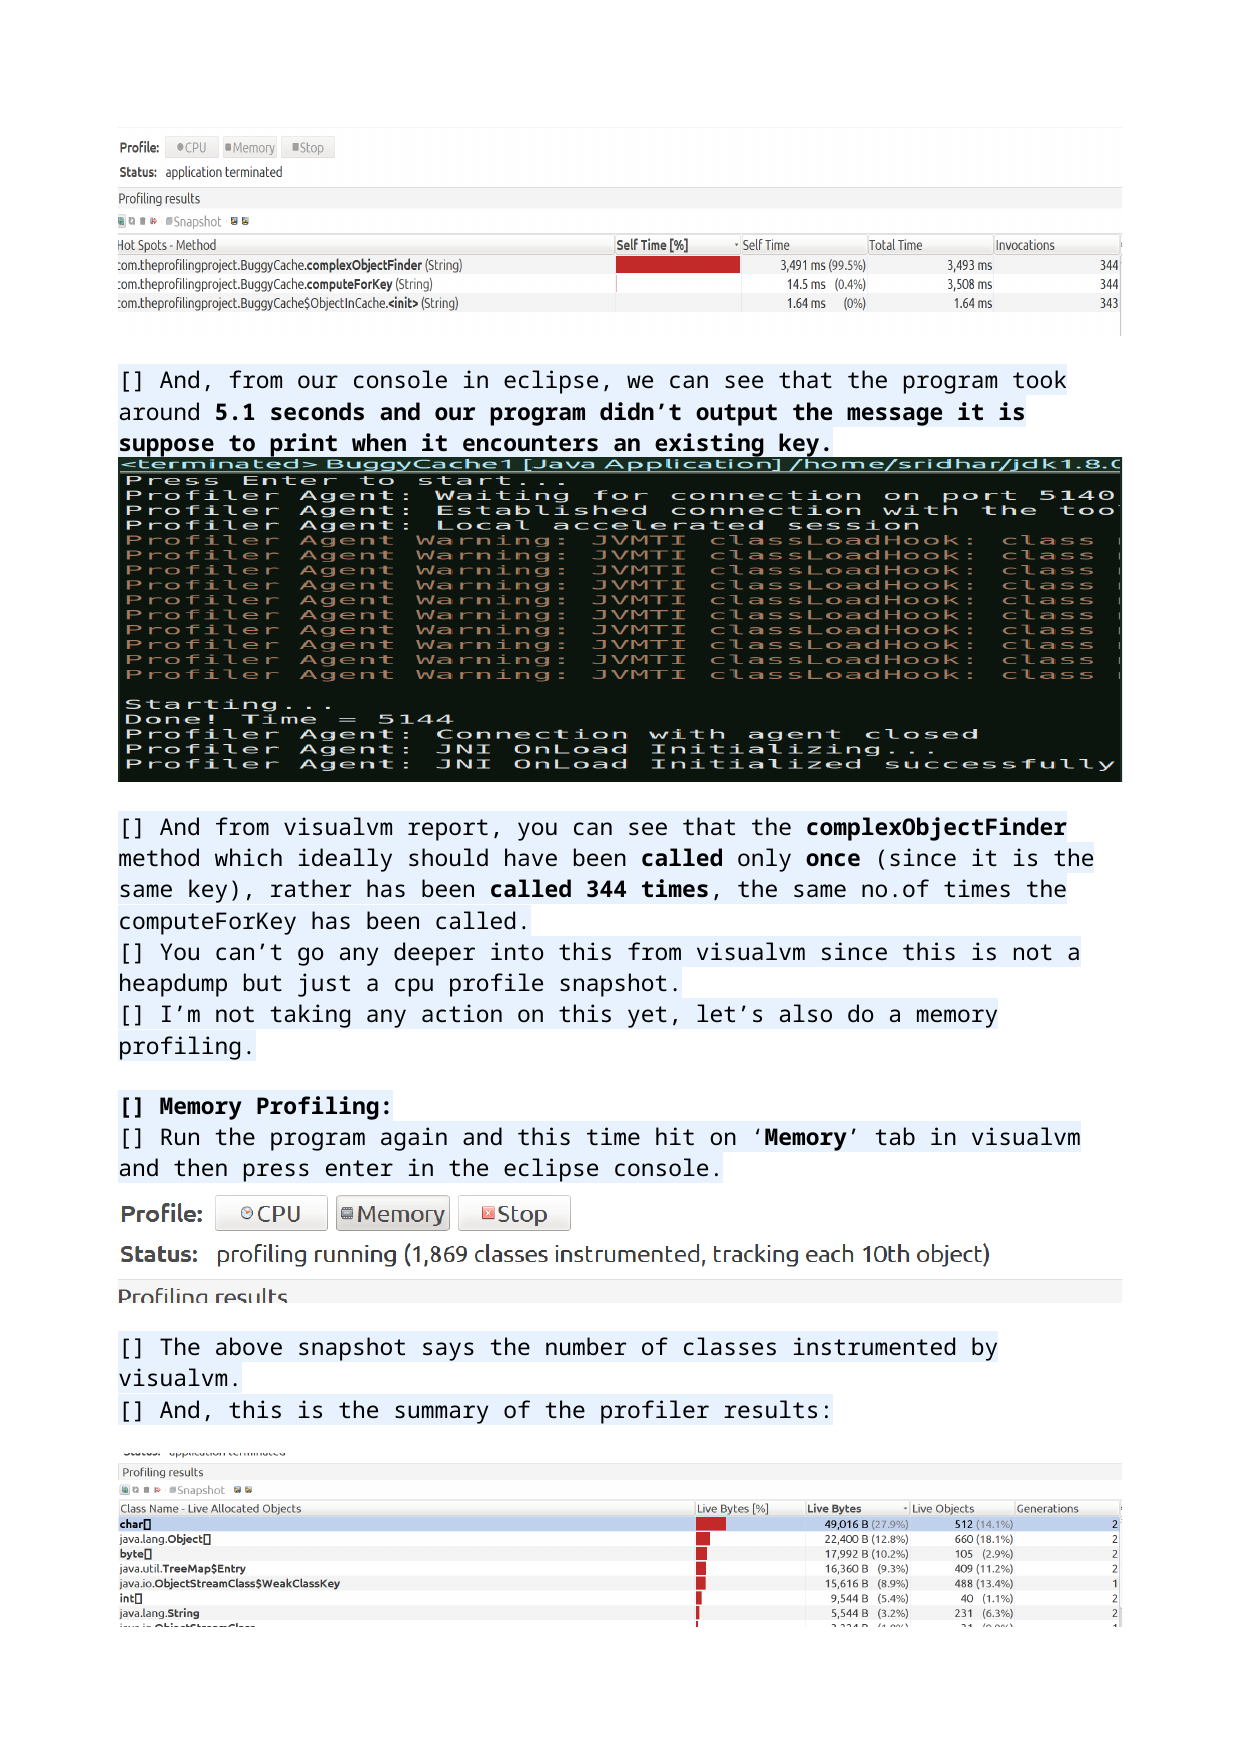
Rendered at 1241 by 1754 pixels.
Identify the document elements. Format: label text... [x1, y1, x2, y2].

picture [118, 457, 1123, 782]
picture [118, 1453, 1123, 1627]
picture [118, 1183, 1123, 1303]
text [] I’m not taking any action on this yet, let’s also do a memory profiling. [118, 998, 1122, 1061]
text [] The above snapshot says the number of classes instrumented by visualvm. [118, 1331, 1122, 1393]
picture [118, 127, 1123, 336]
text [] Run the program again and this time hit on ‘Memory’ tab in visualvm and then press enter in the eclipse console. [118, 1121, 1122, 1183]
text [] Memory Profiling: [118, 1089, 1122, 1121]
text [] And, this is the summary of the profiler results: [118, 1393, 1122, 1425]
text [] And from visualvm report, you can see that the complexObjectFinder method which ideally should have been called only once (since it is the same key), rather has been called 344 times, the same no.of times the computeForKey has been called. [118, 811, 1122, 936]
text [] And, from our console in eclipse, we can see that the program took around 5.1 seconds and our program didn’t output the message it is suppose to print when it encounters an existing key. [118, 364, 1122, 457]
text [] You can’t go any deeper into this from visualvm since this is not a heapdump but just a cpu profile snapshot. [118, 936, 1122, 998]
